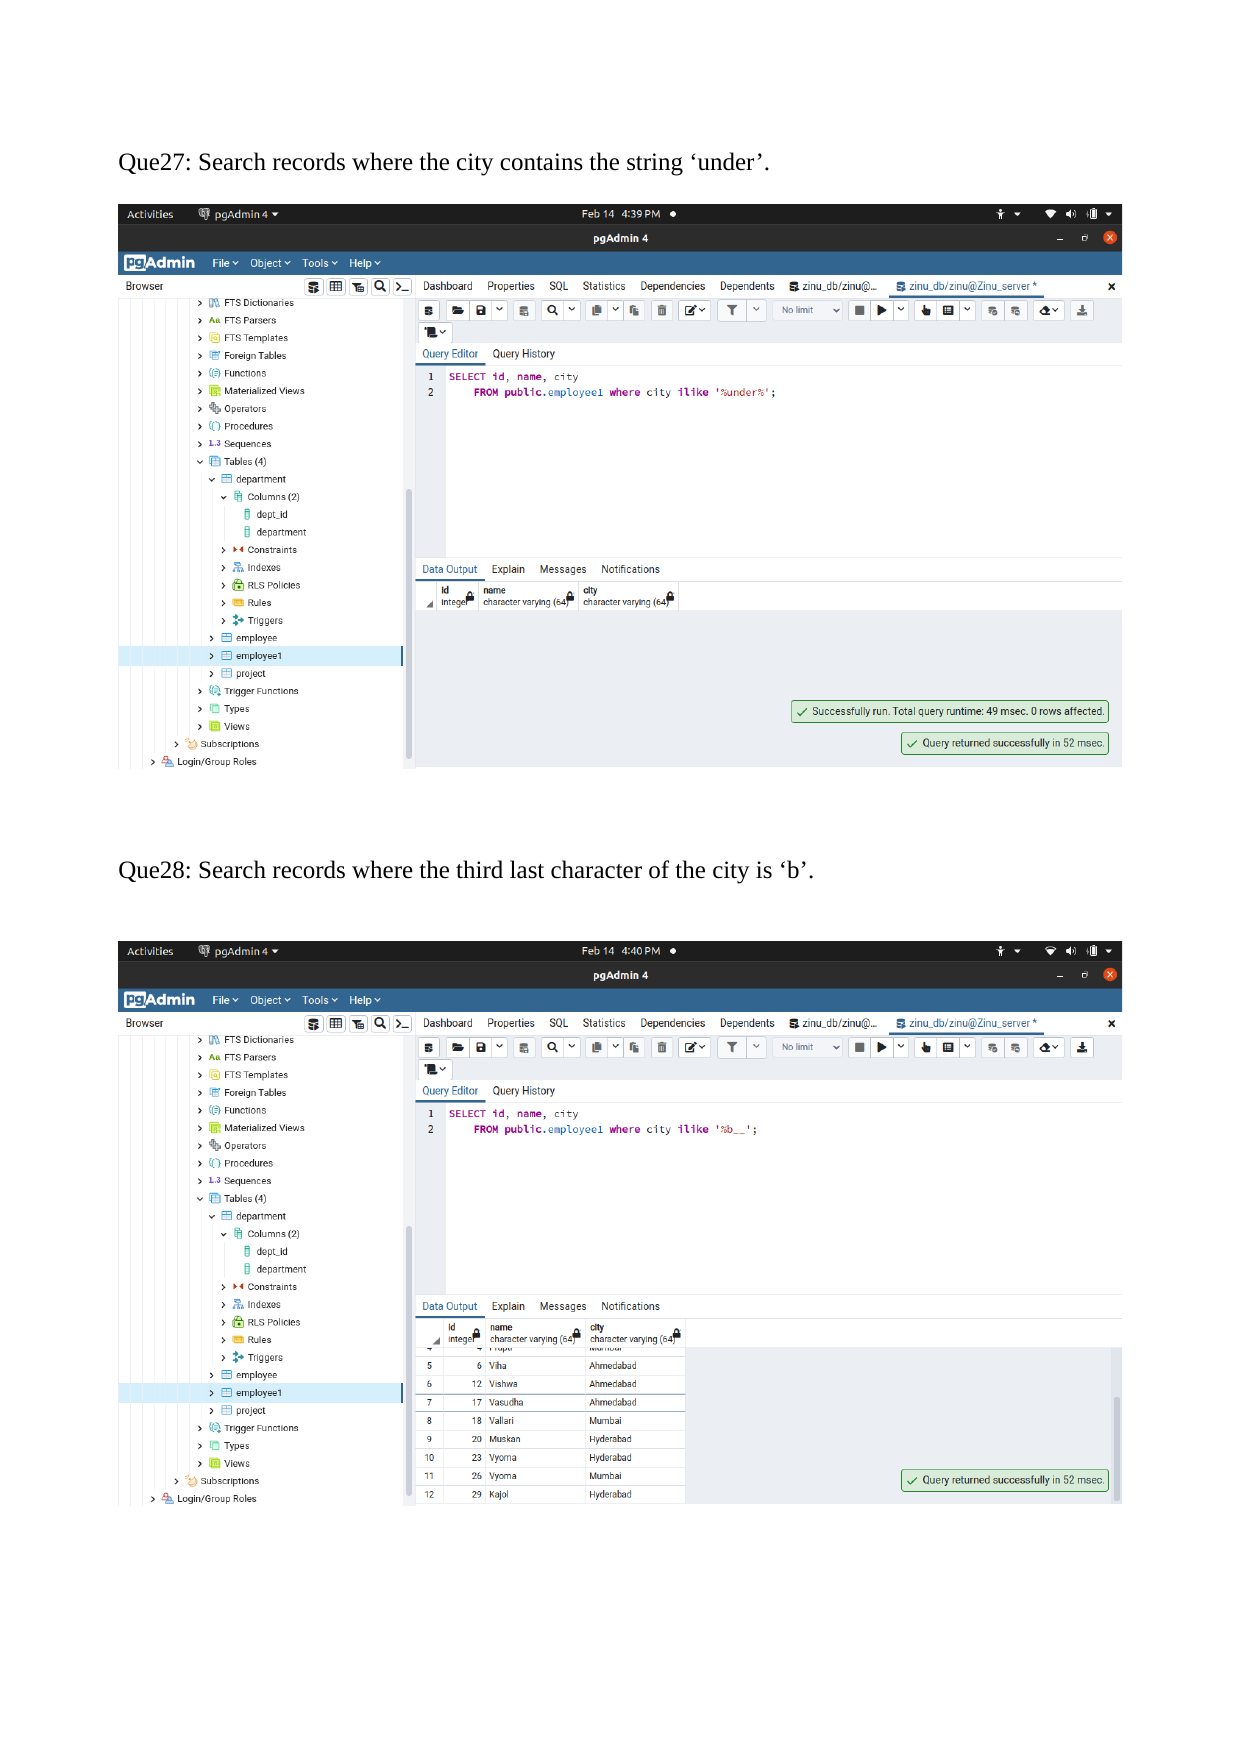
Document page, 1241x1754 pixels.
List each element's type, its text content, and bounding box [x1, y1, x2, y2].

text Que27: Search records where the city contains the string ‘under’. [118, 147, 1122, 176]
picture [118, 204, 1123, 769]
picture [118, 941, 1123, 1506]
text Que28: Search records where the third last character of the city is ‘b’. [118, 855, 1122, 884]
